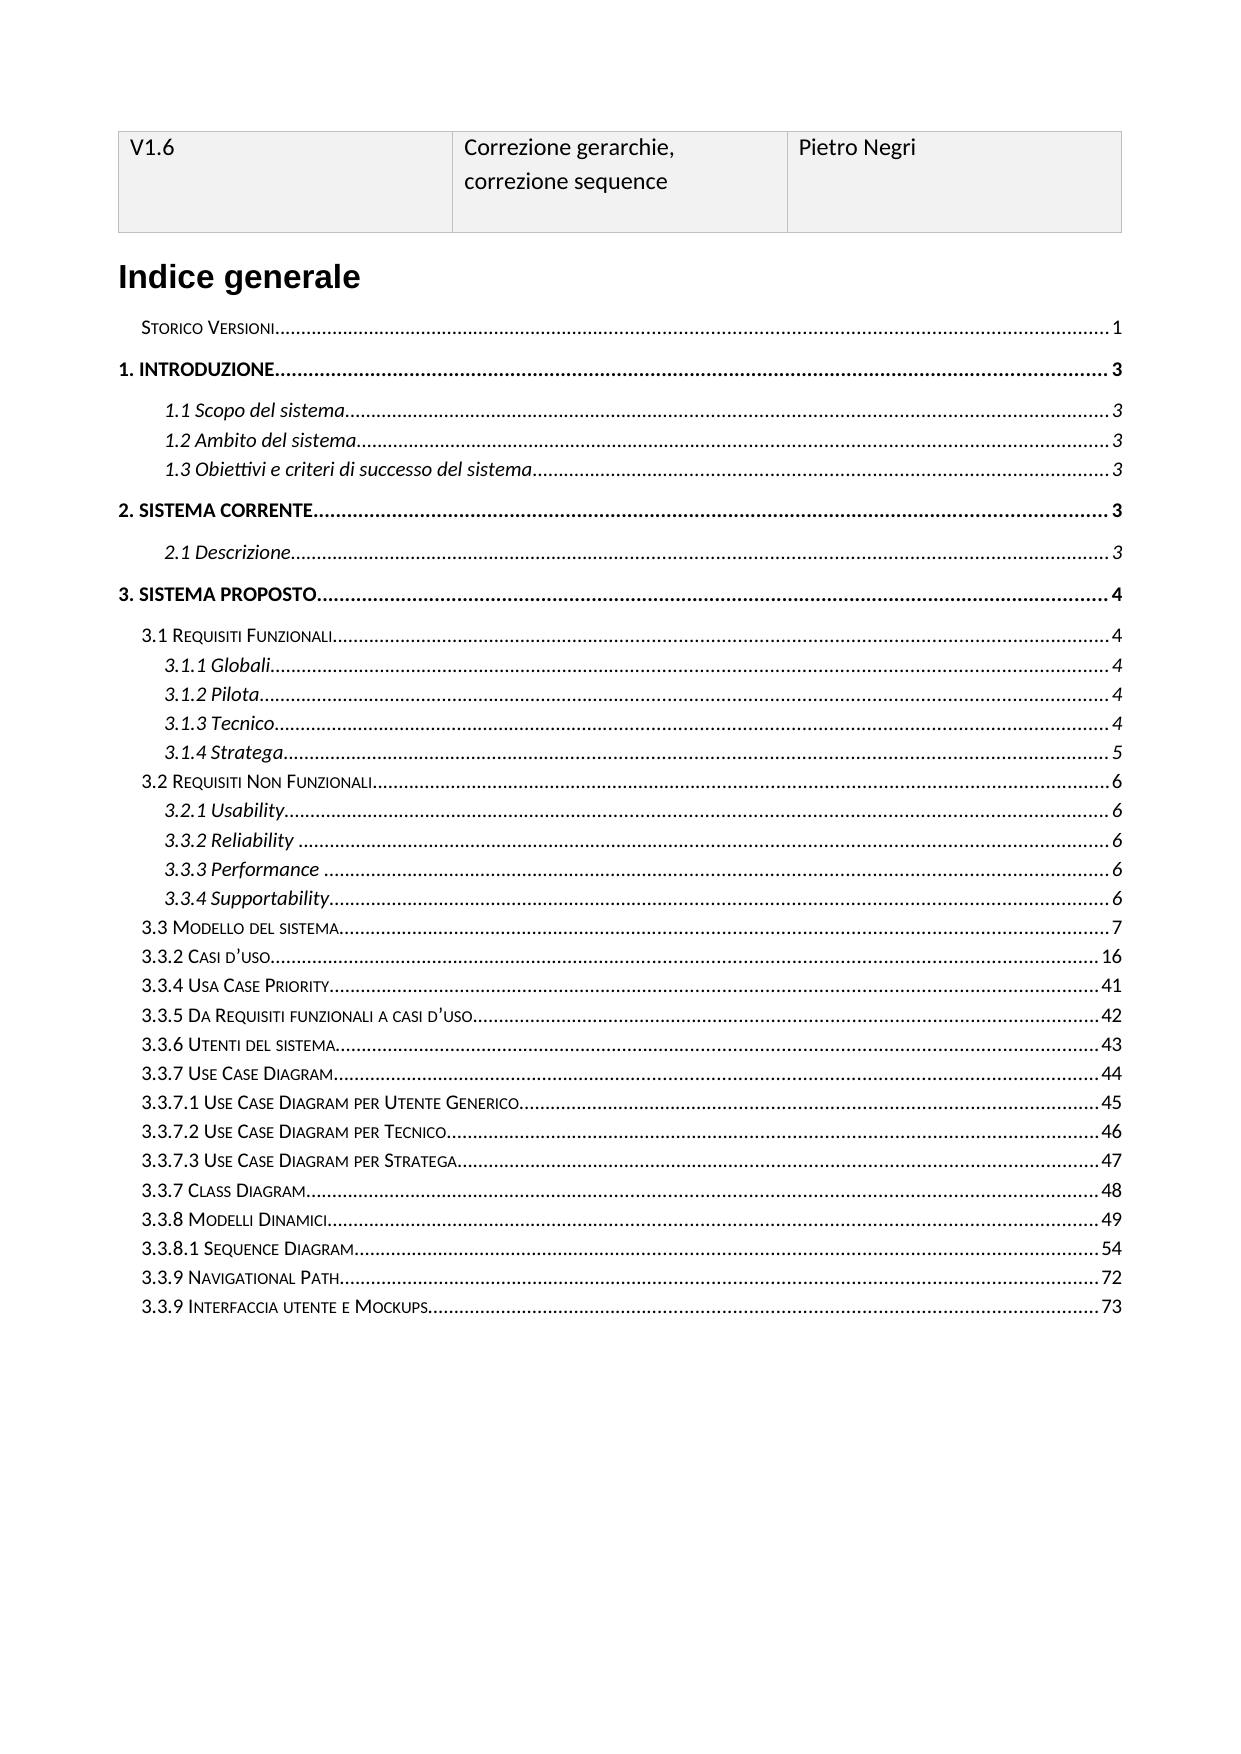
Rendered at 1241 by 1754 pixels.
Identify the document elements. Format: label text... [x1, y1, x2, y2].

text 3.3.8.1 Sequence Diagram 54 [141, 1235, 1122, 1261]
text 3.3.3 Performance 6 [164, 856, 1122, 881]
text 3.2.1 Usability 6 [164, 798, 1122, 823]
text 3.3.7.2 Use Case Diagram per Tecnico 46 [141, 1118, 1122, 1144]
text 3.3.9 Navigational Path 72 [141, 1264, 1122, 1290]
text 1.1 Scopo del sistema 3 [164, 398, 1122, 423]
text 3.1.4 Stratega 5 [164, 739, 1122, 765]
text 1.2 Ambito del sistema 3 [164, 427, 1122, 452]
text 3. Sistema Proposto 4 [118, 581, 1122, 606]
text 3.1.2 Pilota 4 [164, 681, 1122, 706]
text 3.3.2 Reliability 6 [164, 827, 1122, 852]
subtitle Indice generale [118, 258, 1122, 296]
text 3.3.4 Usa Case Priority 41 [141, 973, 1122, 998]
text 2. Sistema Corrente 3 [118, 498, 1122, 523]
text 3.3.7.3 Use Case Diagram per Stratega 47 [141, 1148, 1122, 1173]
text Storico Versioni 1 [141, 314, 1122, 340]
table_cell V1.6 [119, 132, 452, 232]
text 3.2 Requisiti Non Funzionali 6 [141, 768, 1122, 794]
text 3.3.9 Interfaccia utente e Mockups 73 [141, 1293, 1122, 1319]
text 3.3.7 Class Diagram 48 [141, 1177, 1122, 1202]
table_cell Pietro Negri [788, 132, 1121, 232]
text 3.3.8 Modelli Dinamici 49 [141, 1206, 1122, 1231]
text 3.3.4 Supportability 6 [164, 885, 1122, 911]
text 3.3.7.1 Use Case Diagram per Utente Generico 45 [141, 1089, 1122, 1115]
text 3.3.7 Use Case Diagram 44 [141, 1060, 1122, 1086]
text 3.1.1 Globali 4 [164, 652, 1122, 677]
table_cell Correzione gerarchie, correzione sequence [453, 132, 787, 232]
text 2.1 Descrizione 3 [164, 539, 1122, 565]
text 3.3.5 Da Requisiti funzionali a casi d’uso 42 [141, 1002, 1122, 1027]
text 3.3 Modello del sistema 7 [141, 914, 1122, 940]
text 3.3.6 Utenti del sistema 43 [141, 1031, 1122, 1056]
text 1. Introduzione 3 [118, 356, 1122, 381]
text 3.1 Requisiti Funzionali 4 [141, 623, 1122, 648]
text 3.3.2 Casi d’uso 16 [141, 943, 1122, 969]
text 1.3 Obiettivi e criteri di successo del sistema 3 [164, 456, 1122, 481]
text 3.1.3 Tecnico 4 [164, 710, 1122, 736]
